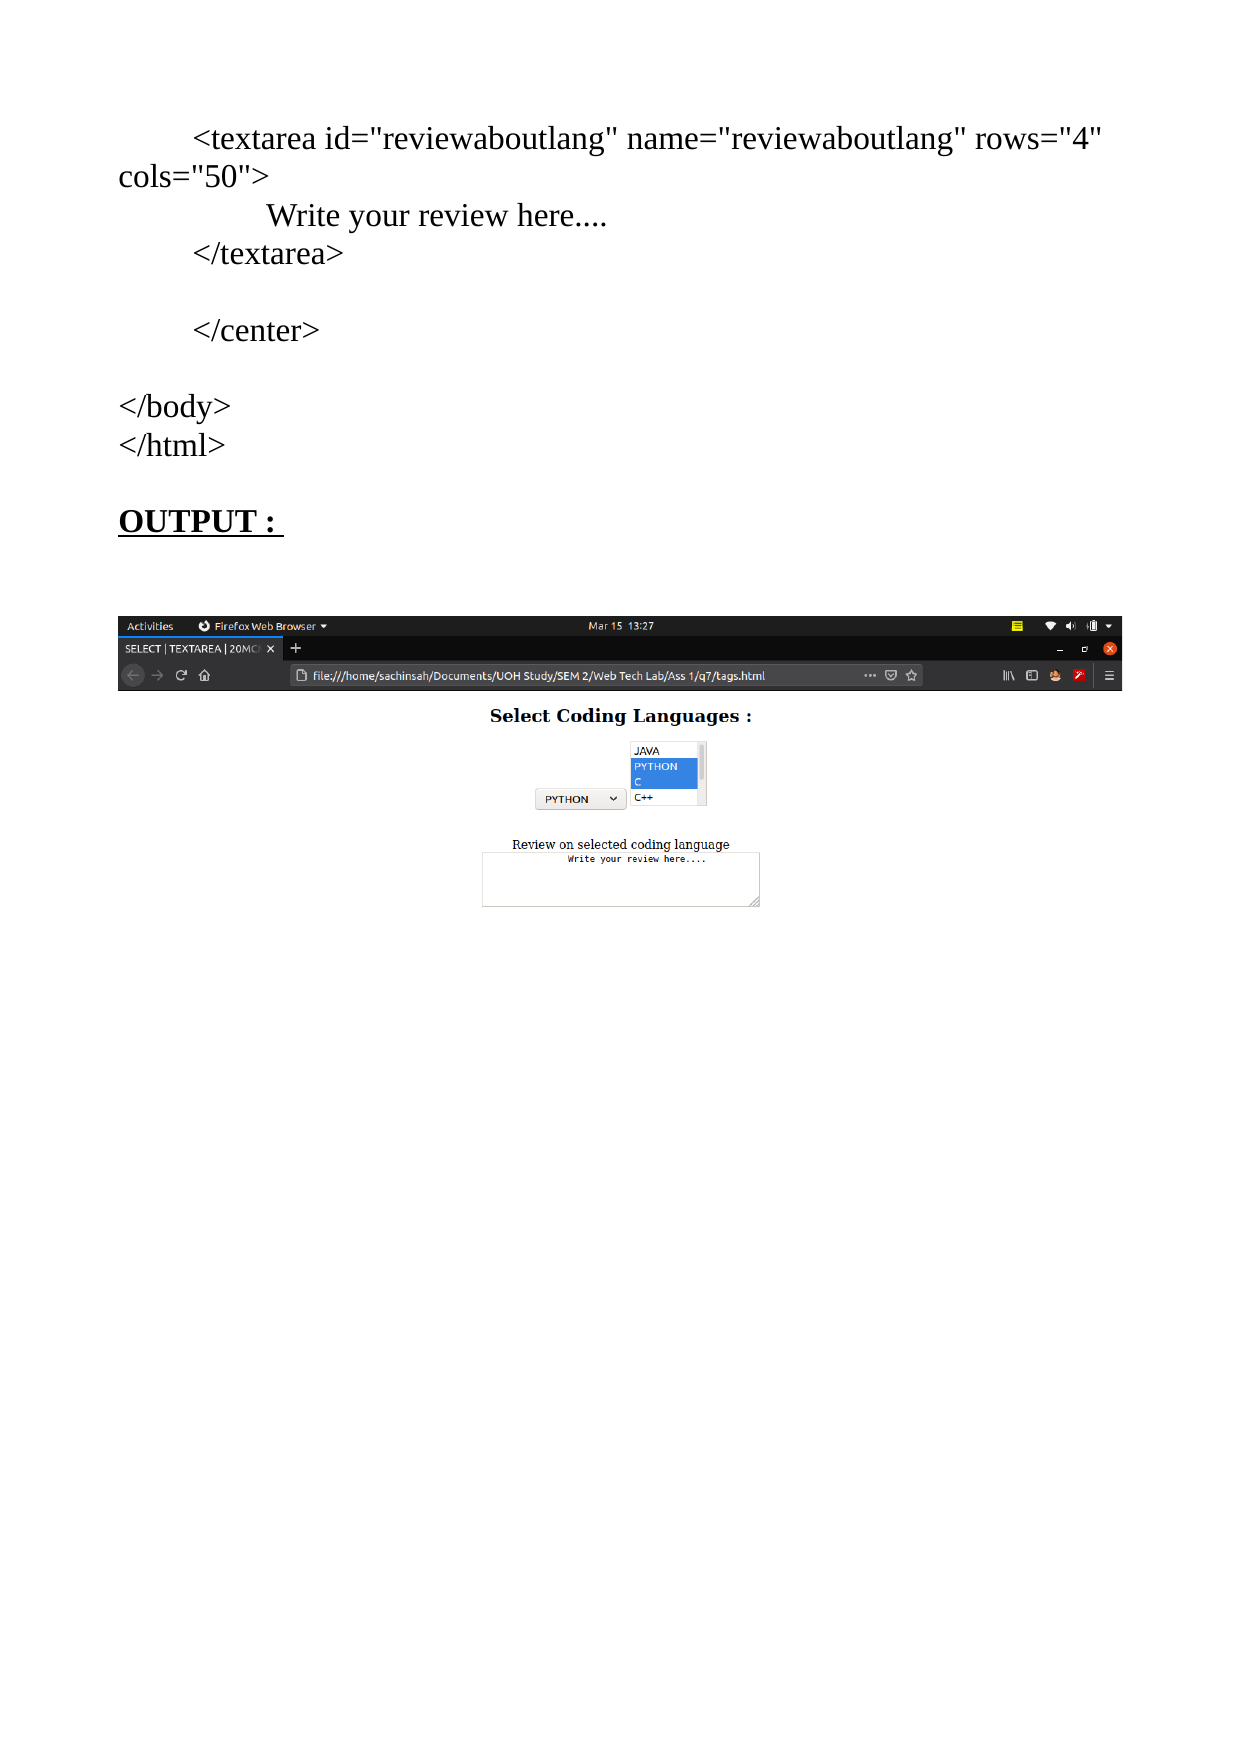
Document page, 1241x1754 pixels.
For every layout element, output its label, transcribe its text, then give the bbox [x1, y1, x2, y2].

text OUTPUT : [118, 501, 1122, 540]
text Write your review here.... [118, 195, 1122, 233]
text </center> [118, 310, 1122, 348]
picture [118, 616, 1123, 1181]
text </body> [118, 386, 1122, 425]
text </html> [118, 425, 1122, 463]
text <textarea id="reviewaboutlang" name="reviewaboutlang" rows="4" cols="50"> [118, 118, 1122, 195]
text </textarea> [118, 233, 1122, 271]
